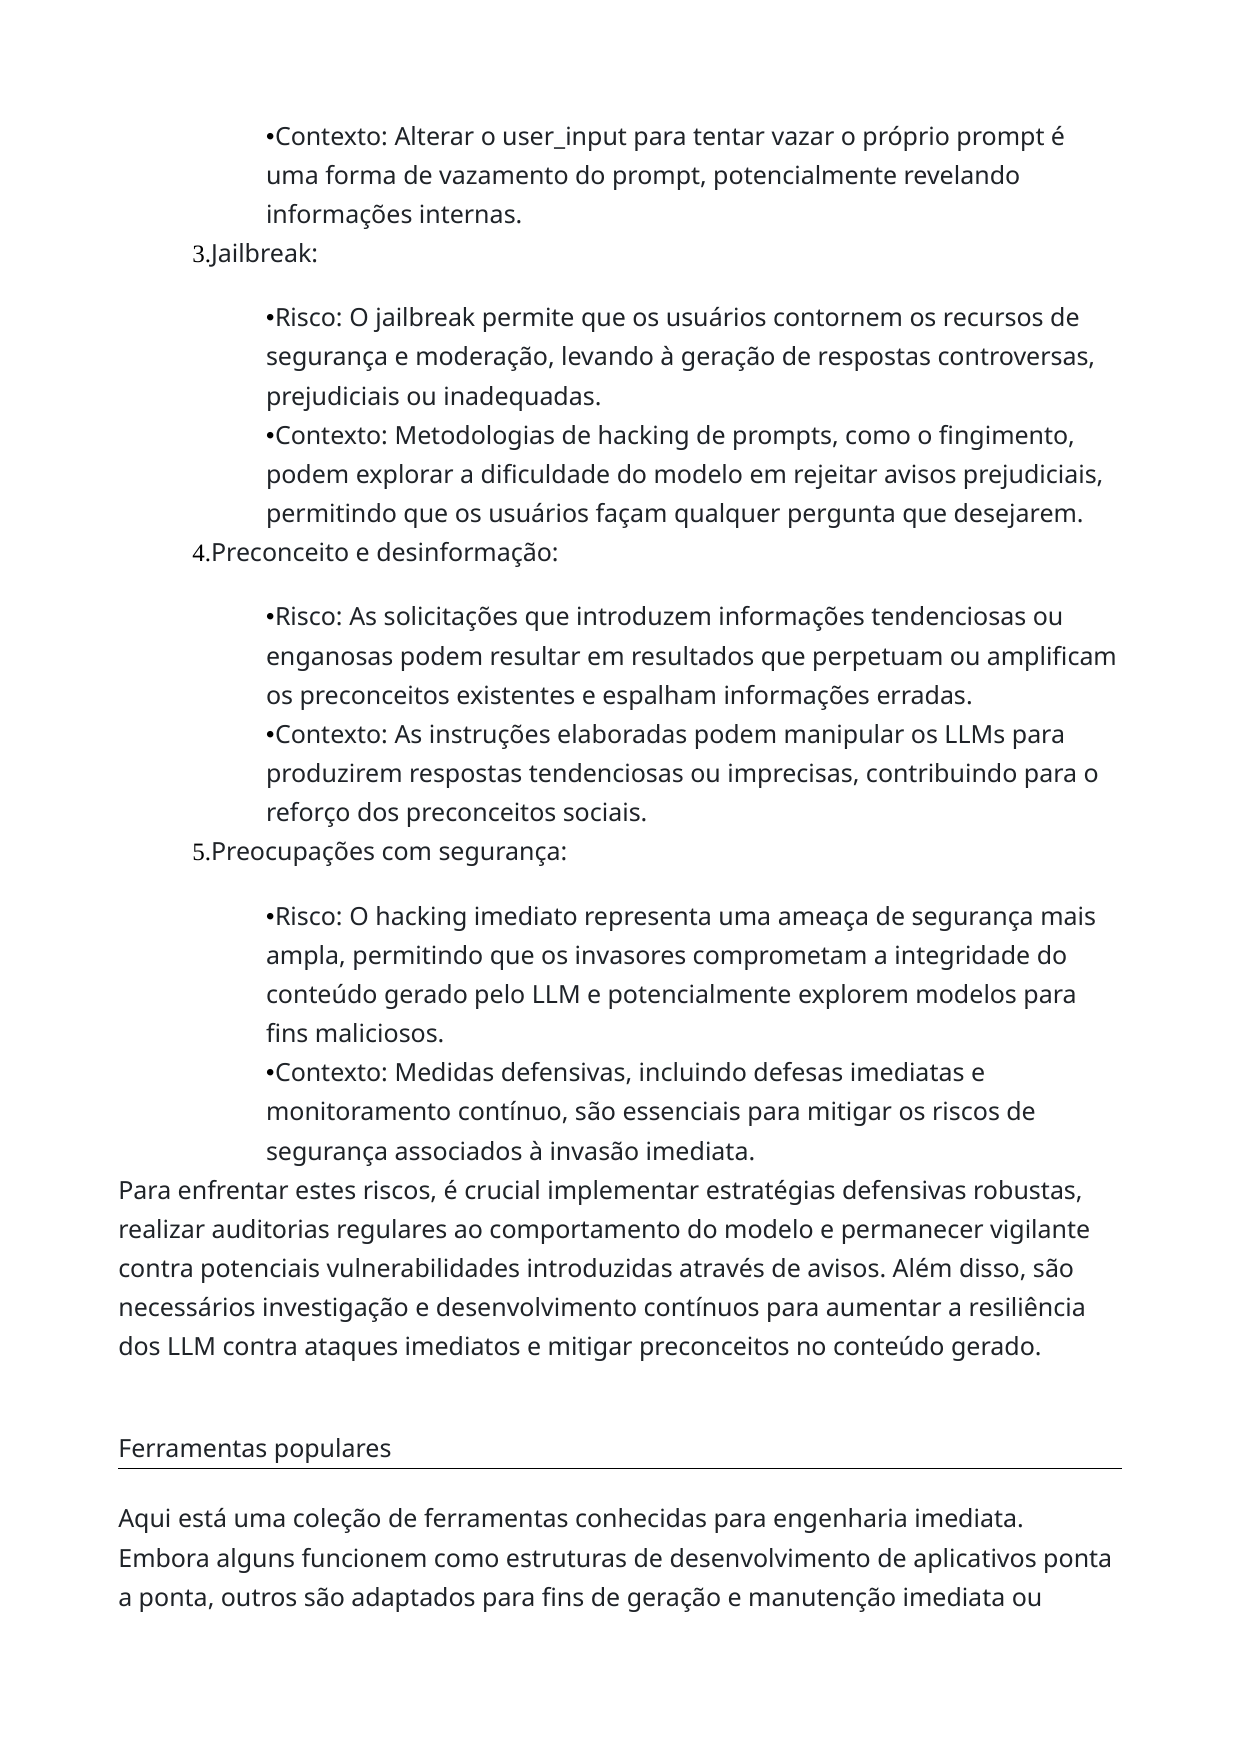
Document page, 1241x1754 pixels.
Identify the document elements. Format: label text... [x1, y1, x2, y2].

list Jailbreak: [118, 236, 1122, 270]
list Risco: O jailbreak permite que os usuários contornem os recursos de segurança e moderação, levando à geração de respostas controversas, prejudiciais ou inadequadas. [118, 300, 1122, 412]
list Contexto: Metodologias de hacking de prompts, como o fingimento, podem explorar a dificuldade do modelo em rejeitar avisos prejudiciais, permitindo que os usuários façam qualquer pergunta que desejarem. [118, 417, 1122, 530]
text Para enfrentar estes riscos, é crucial implementar estratégias defensivas robustas, realizar auditorias regulares ao comportamento do modelo e permanecer vigilante contra potenciais vulnerabilidades introduzidas através de avisos. Além disso, são necessários investigação e desenvolvimento contínuos para aumentar a resiliência dos LLM contra ataques imediatos e mitigar preconceitos no conteúdo gerado. [118, 1172, 1122, 1363]
list Preconceito e desinformação: [118, 535, 1122, 569]
list Risco: O hacking imediato representa uma ameaça de segurança mais ampla, permitindo que os invasores comprometam a integridade do conteúdo gerado pelo LLM e potencialmente explorem modelos para fins maliciosos. [118, 898, 1122, 1050]
list Contexto: Medidas defensivas, incluindo defesas imediatas e monitoramento contínuo, são essenciais para mitigar os riscos de segurança associados à invasão imediata. [118, 1055, 1122, 1167]
list Risco: As solicitações que introduzem informações tendenciosas ou enganosas podem resultar em resultados que perpetuam ou amplificam os preconceitos existentes e espalham informações erradas. [118, 599, 1122, 711]
list Contexto: Alterar o user_input para tentar vazar o próprio prompt é uma forma de vazamento do prompt, potencialmente revelando informações internas. [118, 118, 1122, 231]
list Contexto: As instruções elaboradas podem manipular os LLMs para produzirem respostas tendenciosas ou imprecisas, contribuindo para o reforço dos preconceitos sociais. [118, 716, 1122, 829]
list Preocupações com segurança: [118, 834, 1122, 868]
subtitle Ferramentas populares [118, 1431, 1122, 1468]
text Aqui está uma coleção de ferramentas conhecidas para engenharia imediata. Embora alguns funcionem como estruturas de desenvolvimento de aplicativos ponta a ponta, outros são adaptados para fins de geração e manutenção imediata ou [118, 1501, 1122, 1613]
